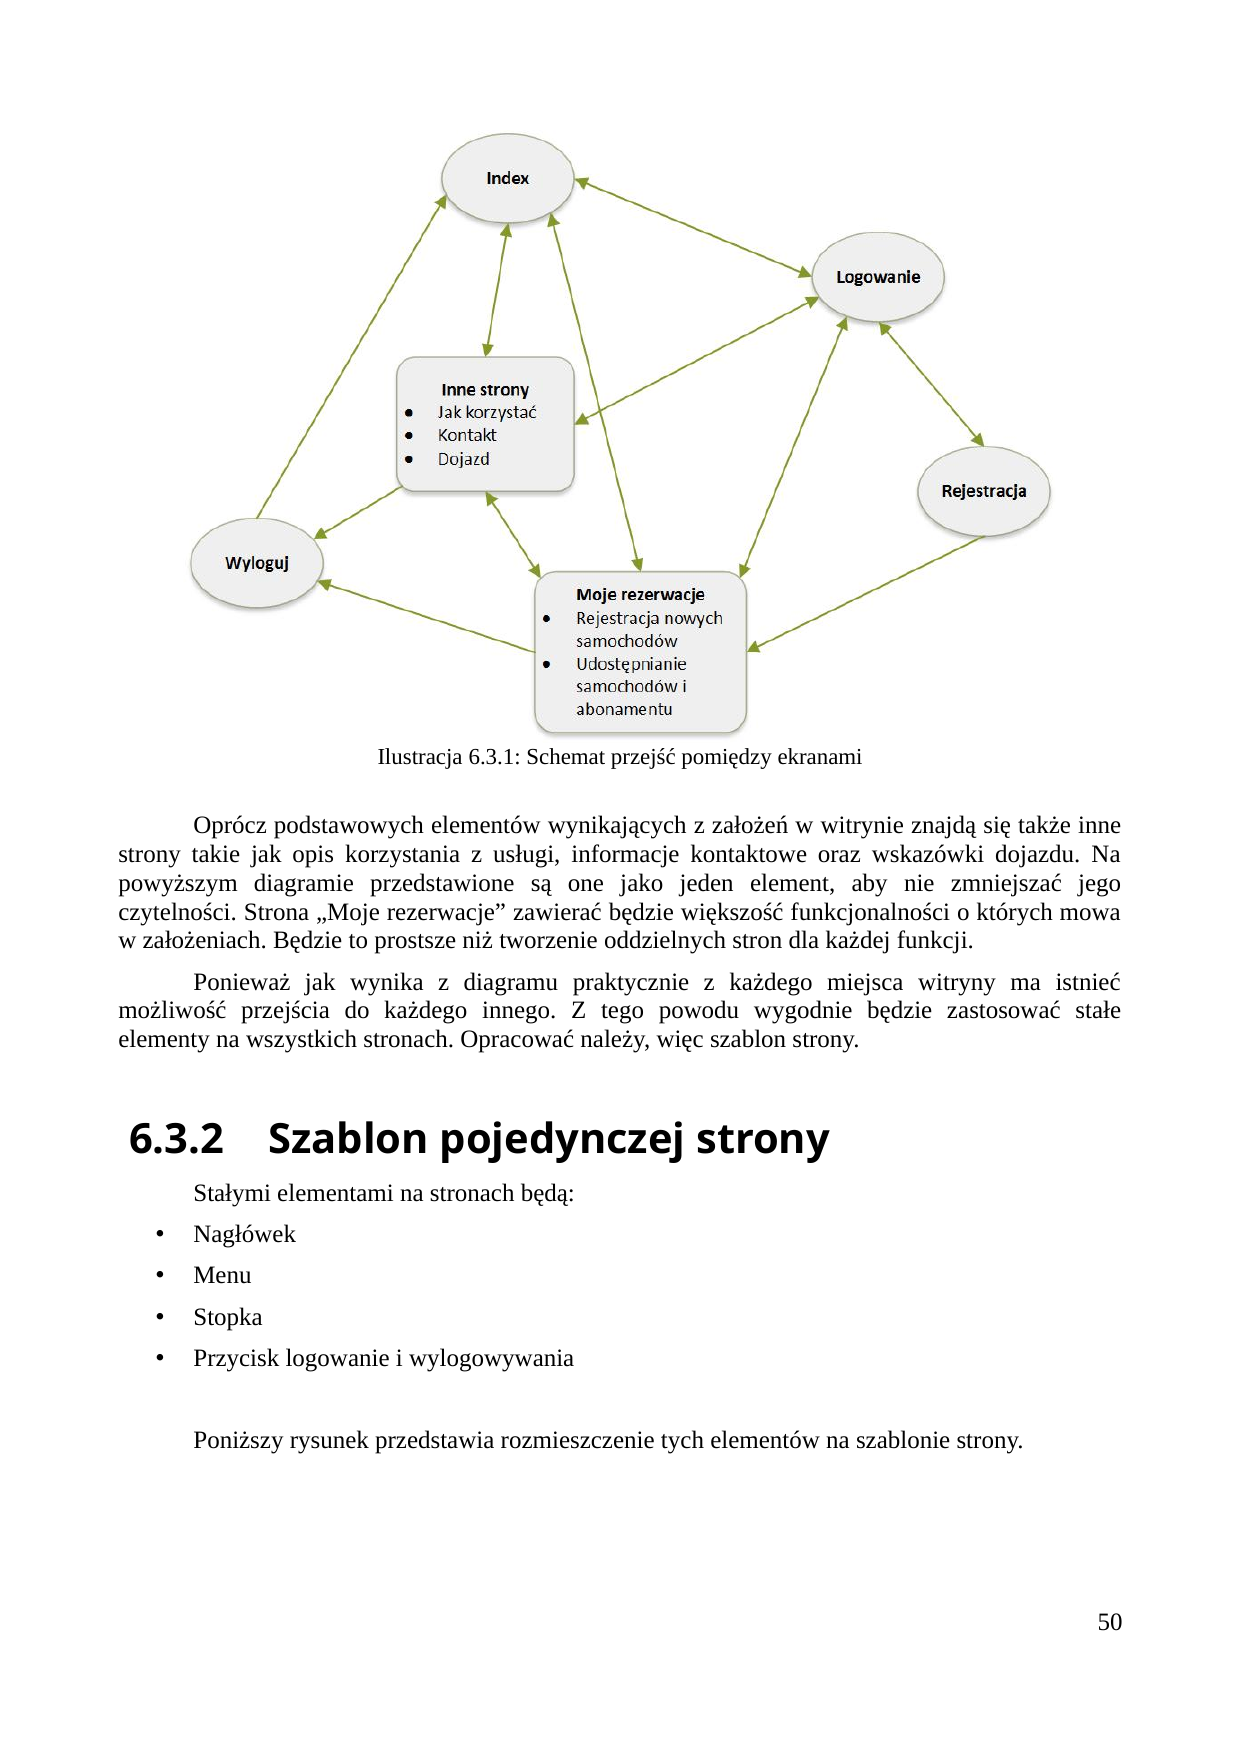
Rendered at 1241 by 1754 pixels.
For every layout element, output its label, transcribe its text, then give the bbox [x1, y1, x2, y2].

text Oprócz podstawowych elementów wynikających z założeń w witrynie znajdą się także inne strony takie jak opis korzystania z usługi, informacje kontaktowe oraz wskazówki dojazdu. Na powyższym diagramie przedstawione są one jako jeden element, aby nie zmniejszać jego czytelności. Strona „Moje rezerwacje” zawierać będzie większość funkcjonalności o których mowa w założeniach. Będzie to prostsze niż tworzenie oddzielnych stron dla każdej funkcji. [118, 811, 1122, 954]
list Stopka [156, 1302, 1122, 1331]
picture [183, 130, 1057, 743]
subtitle Szablon pojedynczej strony [118, 1109, 1122, 1166]
text Ponieważ jak wynika z diagramu praktycznie z każdego miejsca witryny ma istnieć możliwość przejścia do każdego innego. Z tego powodu wygodnie będzie zastosować stałe elementy na wszystkich stronach. Opracować należy, więc szablon strony. [118, 967, 1122, 1053]
text Poniższy rysunek przedstawia rozmieszczenie tych elementów na szablonie strony. [118, 1426, 1122, 1454]
list Przycisk logowanie i wylogowywania [156, 1343, 1122, 1372]
text Stałymi elementami na stronach będą: [118, 1178, 1122, 1207]
list Menu [156, 1261, 1122, 1289]
text Ilustracja 6.3.1: Schemat przejść pomiędzy ekranami [183, 743, 1057, 769]
list Nagłówek [156, 1219, 1122, 1248]
